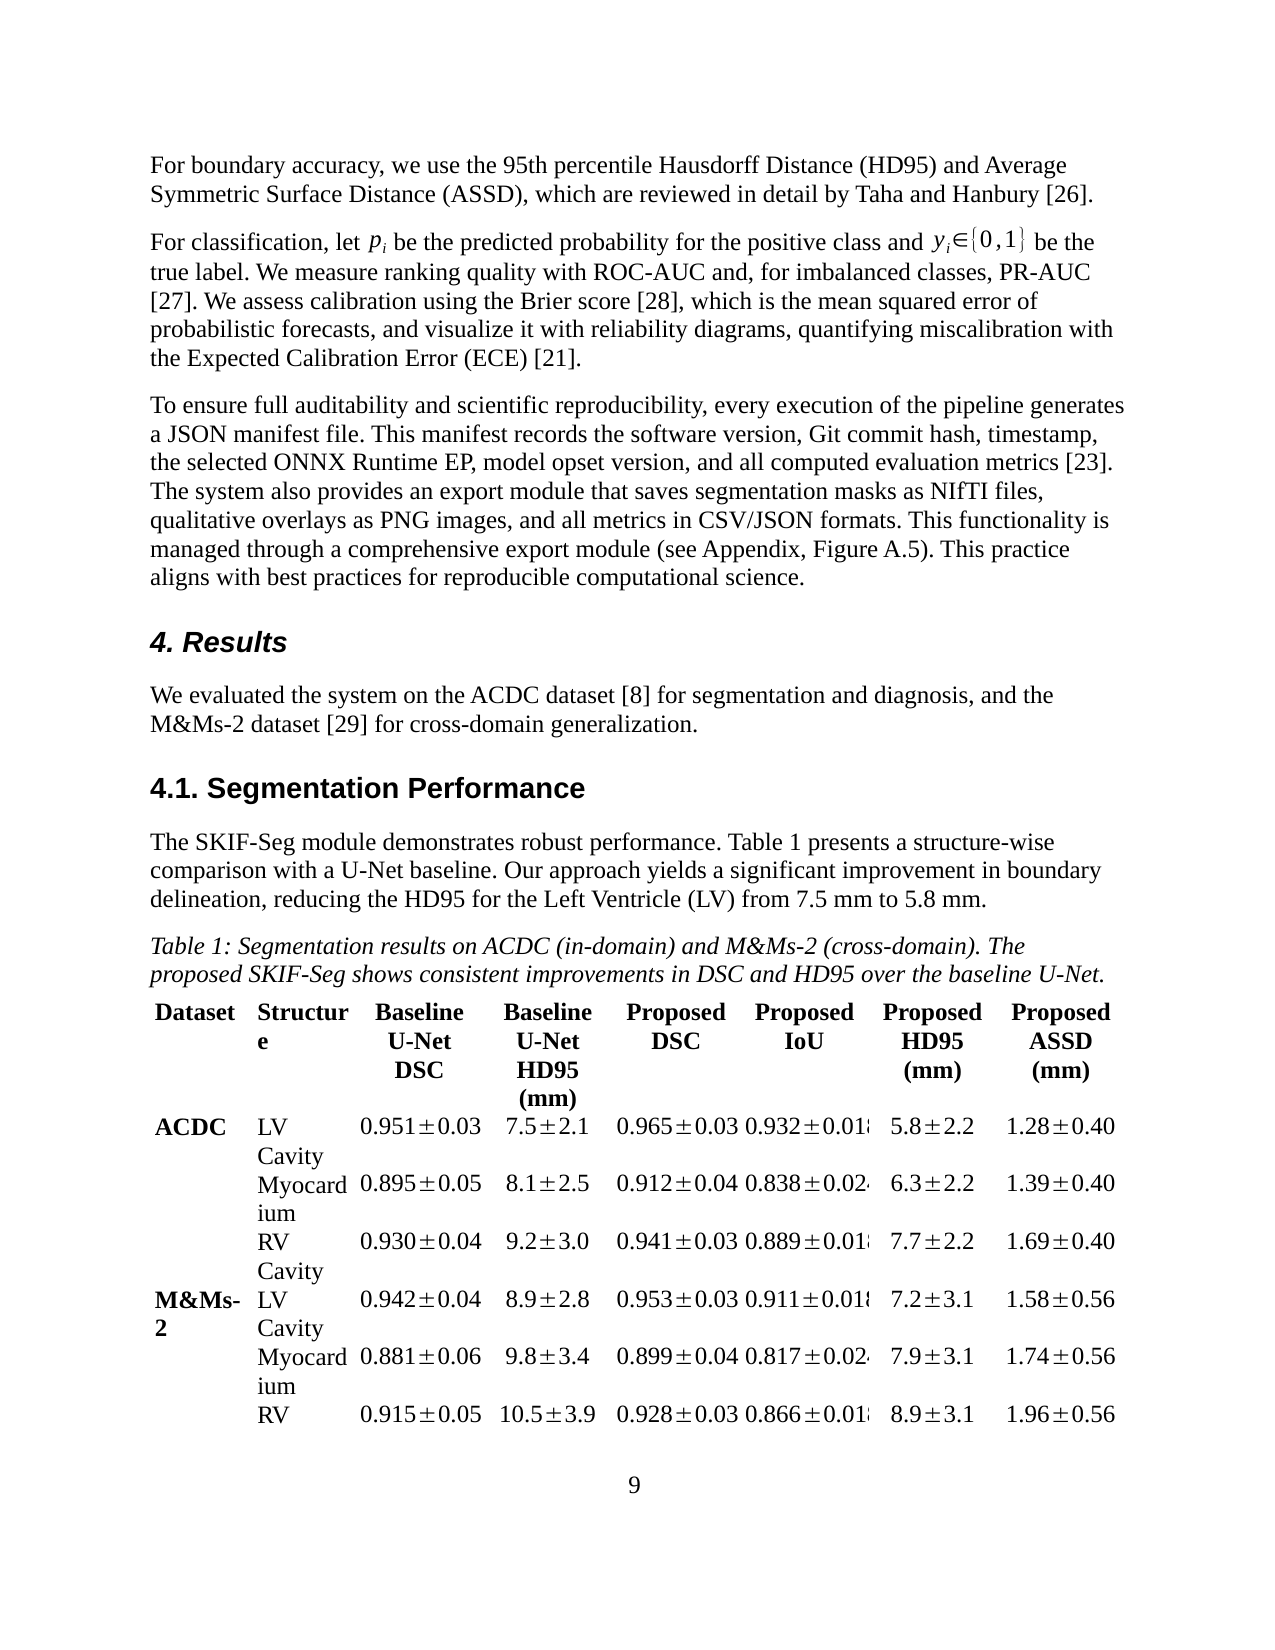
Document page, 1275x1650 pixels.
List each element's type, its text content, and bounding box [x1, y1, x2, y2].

table_cell [355, 1342, 483, 1400]
table_cell [612, 1400, 740, 1428]
table_cell [484, 1342, 612, 1400]
table_header Proposed ASSD (mm) [997, 997, 1125, 1112]
table_cell LV Cavity [253, 1112, 355, 1170]
table_cell [868, 1285, 997, 1342]
table_cell LV Cavity [253, 1285, 355, 1342]
table_cell [997, 1285, 1125, 1342]
table_cell Myocardium [253, 1342, 355, 1400]
table_cell [612, 1170, 740, 1227]
table_cell ACDC [150, 1112, 253, 1170]
table_cell [484, 1227, 612, 1285]
table_cell [997, 1112, 1125, 1170]
table_cell [150, 1227, 253, 1285]
table_cell [484, 1400, 612, 1428]
table_cell [484, 1285, 612, 1342]
table_header Proposed IoU [740, 997, 868, 1112]
table_cell [868, 1342, 997, 1400]
table_cell [997, 1400, 1125, 1428]
table_cell [355, 1112, 483, 1170]
table_cell [740, 1342, 868, 1400]
table_cell [150, 1342, 253, 1400]
table_cell [484, 1170, 612, 1227]
table_cell [355, 1227, 483, 1285]
table_cell [612, 1342, 740, 1400]
table_header Proposed HD95 (mm) [868, 997, 997, 1112]
table_cell [740, 1170, 868, 1227]
text For classification, let be the predicted probability for the positive class and be the true label. We measure ranking quality with ROC-AUC and, for imbalanced classes, PR-AUC [27]. We assess calibration using the Brier score [28], which is the mean squared error of probabilistic forecasts, and visualize it with reliability diagrams, quantifying miscalibration with the Expected Calibration Error (ECE) [21]. [150, 225, 1125, 372]
table_cell [997, 1170, 1125, 1227]
table_cell RV Cavity [253, 1227, 355, 1285]
table_cell [612, 1112, 740, 1170]
table_cell [868, 1170, 997, 1227]
table_cell [355, 1285, 483, 1342]
table_header Baseline U-Net HD95 (mm) [484, 997, 612, 1112]
table_cell [612, 1285, 740, 1342]
subtitle 4.1. Segmentation Performance [150, 772, 1125, 805]
table_cell [355, 1170, 483, 1227]
table_cell [997, 1342, 1125, 1400]
table_cell [868, 1227, 997, 1285]
table_cell [484, 1112, 612, 1170]
table_cell [740, 1400, 868, 1428]
table_cell M&Ms-2 [150, 1285, 253, 1342]
text Table 1: Segmentation results on ACDC (in-domain) and M&Ms-2 (cross-domain). The proposed SKIF-Seg shows consistent improvements in DSC and HD95 over the baseline U-Net. [150, 931, 1125, 988]
table_cell [868, 1400, 997, 1428]
table_header Structure [253, 997, 355, 1112]
table_cell [355, 1400, 483, 1428]
table_cell [150, 1400, 253, 1428]
table_cell [868, 1112, 997, 1170]
text For boundary accuracy, we use the 95th percentile Hausdorff Distance (HD95) and Average Symmetric Surface Distance (ASSD), which are reviewed in detail by Taha and Hanbury [26]. [150, 150, 1125, 207]
table_cell Myocardium [253, 1170, 355, 1227]
table_cell [612, 1227, 740, 1285]
table_header Baseline U-Net DSC [355, 997, 483, 1112]
text To ensure full auditability and scientific reproducibility, every execution of the pipeline generates a JSON manifest file. This manifest records the software version, Git commit hash, timestamp, the selected ONNX Runtime EP, model opset version, and all computed evaluation metrics [23]. The system also provides an export module that saves segmentation masks as NIfTI files, qualitative overlays as PNG images, and all metrics in CSV/JSON formats. This functionality is managed through a comprehensive export module (see Appendix, Figure A.5). This practice aligns with best practices for reproducible computational science. [150, 390, 1125, 591]
table_header Proposed DSC [612, 997, 740, 1112]
text We evaluated the system on the ACDC dataset [8] for segmentation and diagnosis, and the M&Ms-2 dataset [29] for cross-domain generalization. [150, 680, 1125, 738]
table_cell [740, 1227, 868, 1285]
table_header Dataset [150, 997, 253, 1112]
table_cell [997, 1227, 1125, 1285]
text The SKIF-Seg module demonstrates robust performance. Table 1 presents a structure-wise comparison with a U-Net baseline. Our approach yields a significant improvement in boundary delineation, reducing the HD95 for the Left Ventricle (LV) from 7.5 mm to 5.8 mm. [150, 827, 1125, 913]
table_cell [150, 1170, 253, 1227]
table_cell [740, 1285, 868, 1342]
table_cell [740, 1112, 868, 1170]
subtitle 4. Results [150, 625, 1125, 659]
table_cell RV [253, 1400, 355, 1428]
